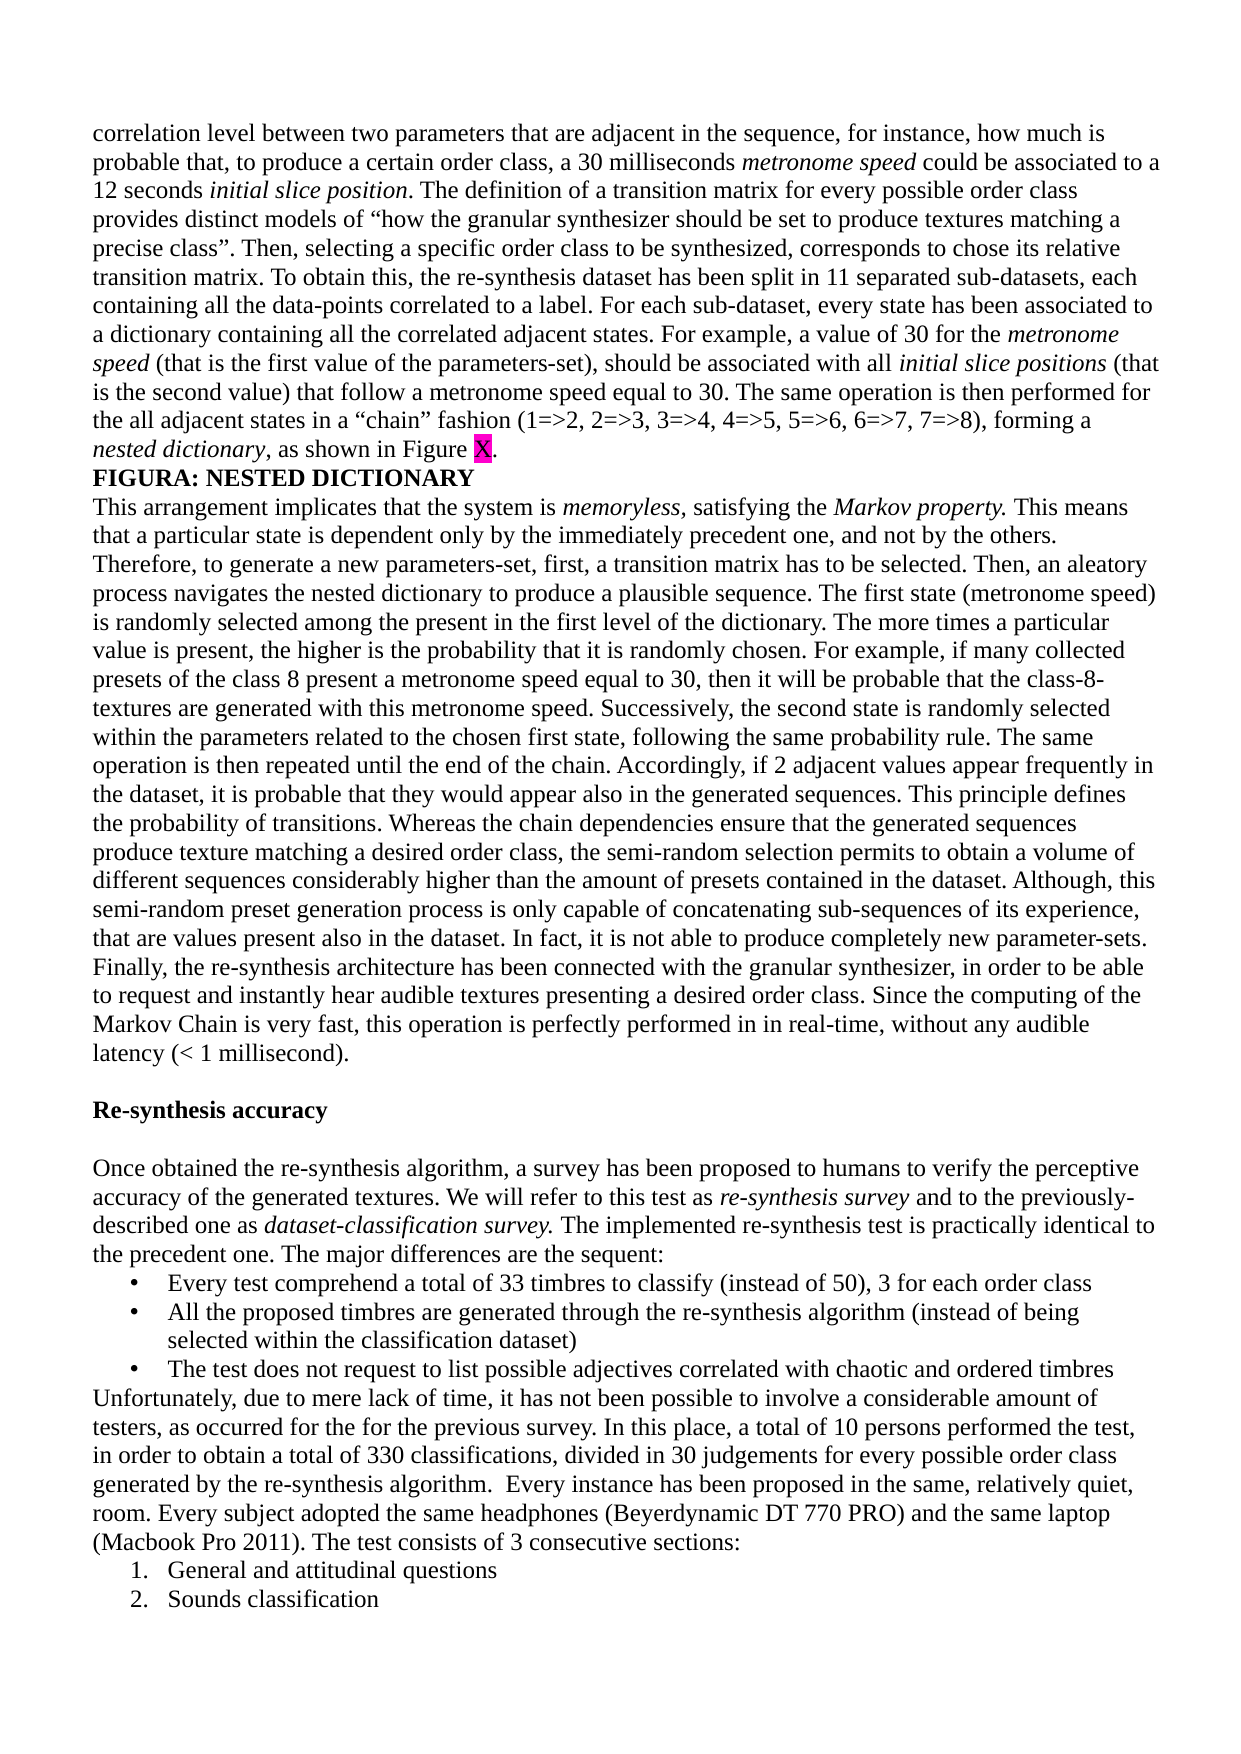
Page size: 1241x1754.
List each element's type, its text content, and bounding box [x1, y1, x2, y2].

list Sounds classification [130, 1584, 1160, 1613]
text This arrangement implicates that the system is memoryless, satisfying the Markov property. This means that a particular state is dependent only by the immediately precedent one, and not by the others. Therefore, to generate a new parameters-set, first, a transition matrix has to be selected. Then, an aleatory process navigates the nested dictionary to produce a plausible sequence. The first state (metronome speed) is randomly selected among the present in the first level of the dictionary. The more times a particular value is present, the higher is the probability that it is randomly chosen. For example, if many collected presets of the class 8 present a metronome speed equal to 30, then it will be probable that the class-8-textures are generated with this metronome speed. Successively, the second state is randomly selected within the parameters related to the chosen first state, following the same probability rule. The same operation is then repeated until the end of the chain. Accordingly, if 2 adjacent values appear frequently in the dataset, it is probable that they would appear also in the generated sequences. This principle defines the probability of transitions. Whereas the chain dependencies ensure that the generated sequences produce texture matching a desired order class, the semi-random selection permits to obtain a volume of different sequences considerably higher than the amount of presets contained in the dataset. Although, this semi-random preset generation process is only capable of concatenating sub-sequences of its experience, that are values present also in the dataset. In fact, it is not able to produce completely new parameter-sets. Finally, the re-synthesis architecture has been connected with the granular synthesizer, in order to be able [92, 492, 1160, 981]
list The test does not request to list possible adjectives correlated with chaotic and ordered timbres [130, 1354, 1160, 1383]
text to request and instantly hear audible textures presenting a desired order class. Since the computing of the Markov Chain is very fast, this operation is perfectly performed in in real-time, without any audible latency (< 1 millisecond). [92, 981, 1160, 1067]
text correlation level between two parameters that are adjacent in the sequence, for instance, how much is probable that, to produce a certain order class, a 30 milliseconds metronome speed could be associated to a 12 seconds initial slice position. The definition of a transition matrix for every possible order class provides distinct models of “how the granular synthesizer should be set to produce textures matching a precise class”. Then, selecting a specific order class to be synthesized, corresponds to chose its relative transition matrix. To obtain this, the re-synthesis dataset has been split in 11 separated sub-datasets, each containing all the data-points correlated to a label. For each sub-dataset, every state has been associated to a dictionary containing all the correlated adjacent states. For example, a value of 30 for the metronome speed (that is the first value of the parameters-set), should be associated with all initial slice positions (that is the second value) that follow a metronome speed equal to 30. The same operation is then performed for the all adjacent states in a “chain” fashion (1=>2, 2=>3, 3=>4, 4=>5, 5=>6, 6=>7, 7=>8), forming a nested dictionary, as shown in Figure X. [92, 118, 1160, 463]
list Every test comprehend a total of 33 timbres to classify (instead of 50), 3 for each order class [130, 1268, 1160, 1297]
text Unfortunately, due to mere lack of time, it has not been possible to involve a considerable amount of testers, as occurred for the for the previous survey. In this place, a total of 10 persons performed the test, in order to obtain a total of 330 classifications, divided in 30 judgements for every possible order class generated by the re-synthesis algorithm. Every instance has been proposed in the same, relatively quiet, room. Every subject adopted the same headphones (Beyerdynamic DT 770 PRO) and the same laptop (Macbook Pro 2011). The test consists of 3 consecutive sections: [92, 1383, 1160, 1556]
text Re-synthesis accuracy [92, 1096, 1160, 1124]
text Once obtained the re-synthesis algorithm, a survey has been proposed to humans to verify the perceptive accuracy of the generated textures. We will refer to this test as re-synthesis survey and to the previously-described one as dataset-classification survey. The implemented re-synthesis test is practically identical to the precedent one. The major differences are the sequent: [92, 1153, 1160, 1268]
text FIGURA: NESTED DICTIONARY [92, 463, 1160, 492]
list General and attitudinal questions [130, 1556, 1160, 1584]
list All the proposed timbres are generated through the re-synthesis algorithm (instead of being selected within the classification dataset) [130, 1297, 1160, 1354]
